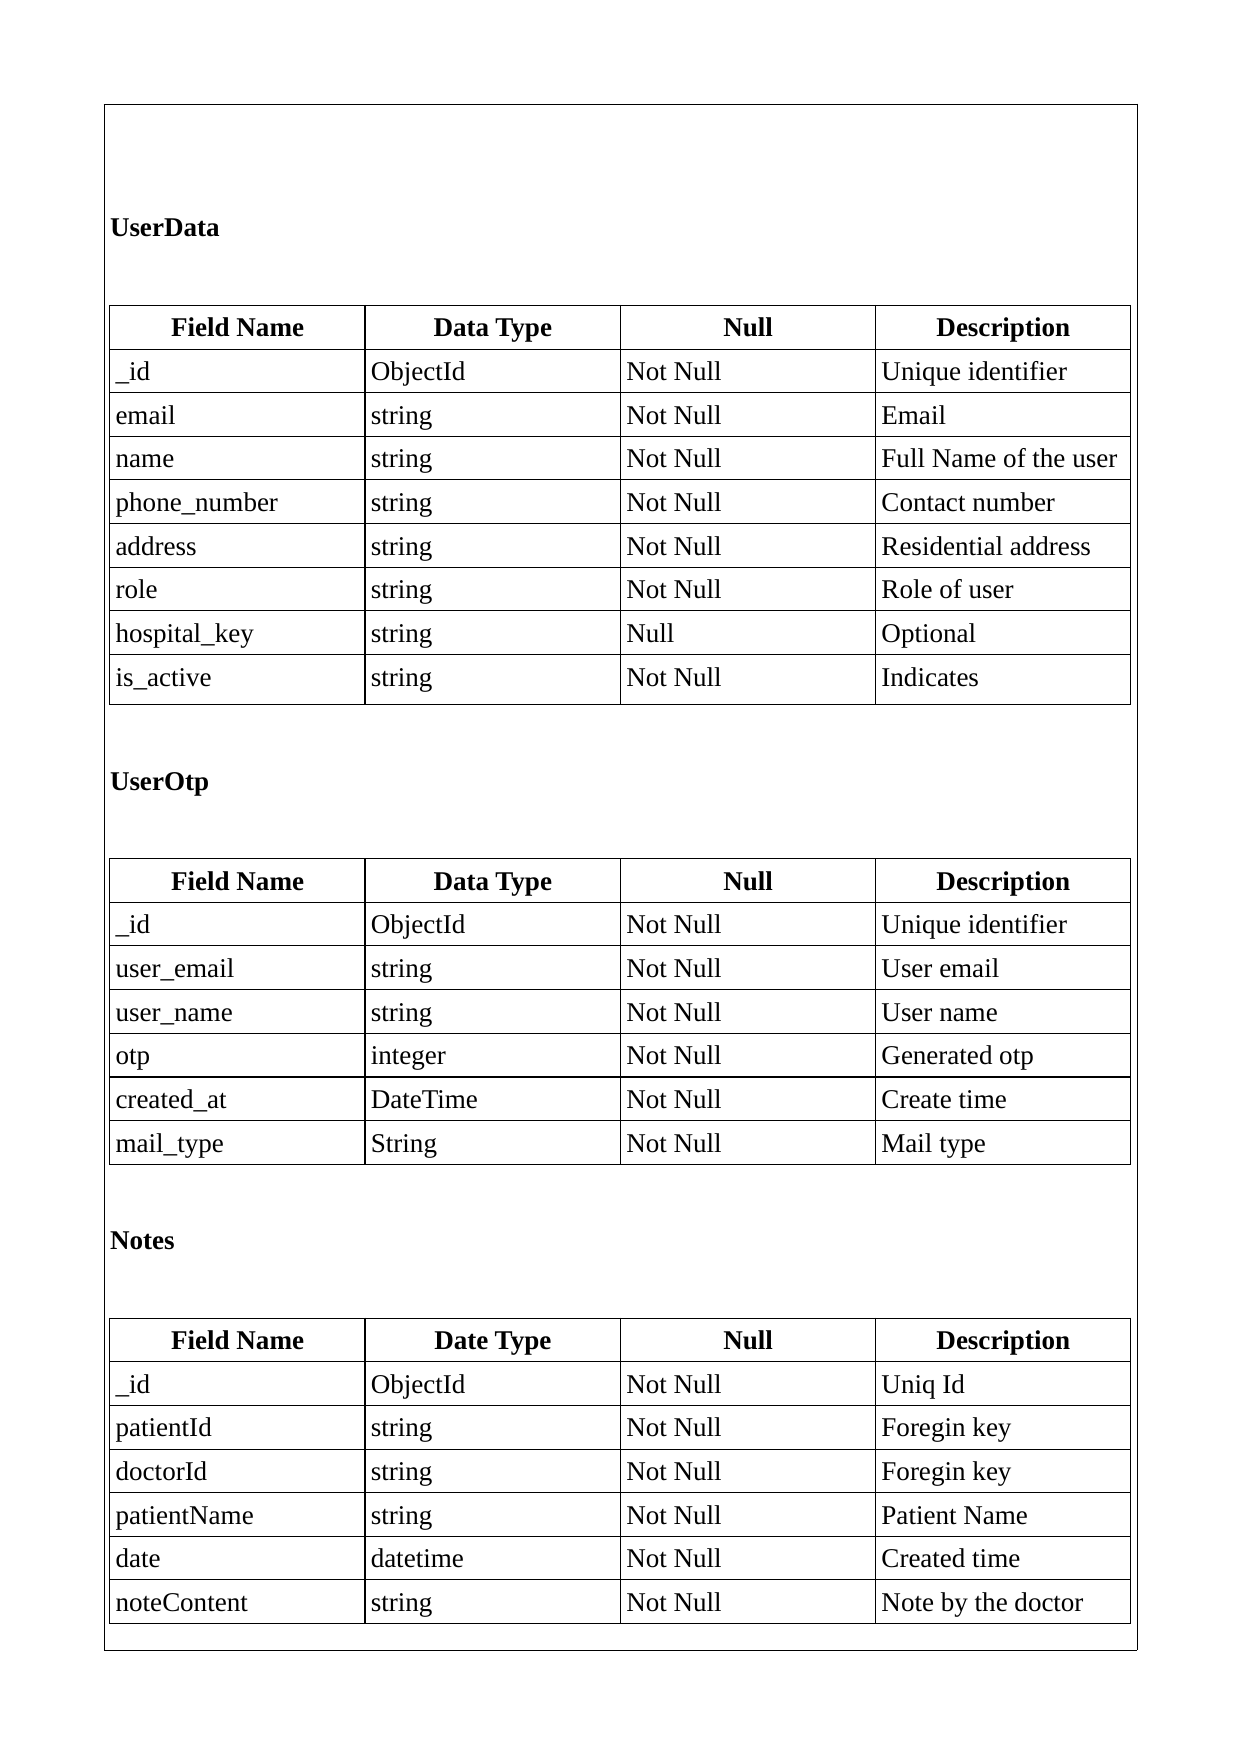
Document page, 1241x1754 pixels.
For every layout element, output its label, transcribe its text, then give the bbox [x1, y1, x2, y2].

table_cell string [366, 393, 620, 436]
table_cell ObjectId [366, 903, 620, 945]
table_cell patientId [110, 1406, 364, 1448]
table_header Description [876, 306, 1130, 348]
table_header Description [876, 859, 1130, 902]
table_cell string [366, 611, 620, 654]
text UserOtp [110, 765, 1131, 796]
table_cell string [366, 990, 620, 1033]
table_cell User name [876, 990, 1130, 1033]
table_cell created_at [110, 1078, 364, 1120]
table_cell address [110, 524, 364, 567]
table_header Data Type [366, 859, 620, 902]
table_cell string [366, 524, 620, 567]
table_cell hospital_key [110, 611, 364, 654]
table_header Field Name [110, 306, 364, 348]
table_cell integer [366, 1034, 620, 1076]
table_cell Null [621, 611, 875, 654]
table_header Description [876, 1319, 1130, 1361]
table_cell Foregin key [876, 1450, 1130, 1492]
table_cell Not Null [621, 655, 875, 704]
table_header Null [621, 306, 875, 348]
table_cell Not Null [621, 1537, 875, 1579]
table_cell Not Null [621, 1493, 875, 1536]
table_cell email [110, 393, 364, 436]
table_cell Create time [876, 1078, 1130, 1120]
table_cell string [366, 437, 620, 479]
table_cell Not Null [621, 524, 875, 567]
table_cell string [366, 1450, 620, 1492]
table_cell phone_number [110, 480, 364, 523]
table_header Field Name [110, 859, 364, 902]
table_cell Not Null [621, 1034, 875, 1076]
table_cell Unique identifier [876, 350, 1130, 392]
table_cell Residential address [876, 524, 1130, 567]
table_cell String [366, 1121, 620, 1164]
table_cell Optional [876, 611, 1130, 654]
table_cell doctorId [110, 1450, 364, 1492]
text UserData [110, 212, 1131, 243]
table_cell Generated otp [876, 1034, 1130, 1076]
table_cell otp [110, 1034, 364, 1076]
table_cell string [366, 1580, 620, 1623]
table_cell patientName [110, 1493, 364, 1536]
table_cell Email [876, 393, 1130, 436]
table_cell Not Null [621, 1580, 875, 1623]
table_cell Created time [876, 1537, 1130, 1579]
table_header Null [621, 859, 875, 902]
table_header Field Name [110, 1319, 364, 1361]
table_cell Not Null [621, 393, 875, 436]
table_cell string [366, 1406, 620, 1448]
table_cell date [110, 1537, 364, 1579]
table_cell mail_type [110, 1121, 364, 1164]
table_cell Contact number [876, 480, 1130, 523]
table_cell string [366, 655, 620, 704]
table_cell _id [110, 903, 364, 945]
table_cell Indicates [876, 655, 1130, 704]
table_cell is_active [110, 655, 364, 704]
table_cell Not Null [621, 480, 875, 523]
table_cell Unique identifier [876, 903, 1130, 945]
table_cell ObjectId [366, 350, 620, 392]
table_cell _id [110, 350, 364, 392]
table_header Null [621, 1319, 875, 1361]
table_cell user_email [110, 946, 364, 989]
table_cell string [366, 568, 620, 610]
table_cell string [366, 946, 620, 989]
table_cell role [110, 568, 364, 610]
table_header Data Type [366, 306, 620, 348]
text Notes [110, 1224, 1131, 1255]
table_cell user_name [110, 990, 364, 1033]
table_cell Not Null [621, 1450, 875, 1492]
table_cell ObjectId [366, 1362, 620, 1405]
table_header Date Type [366, 1319, 620, 1361]
table_cell Not Null [621, 1362, 875, 1405]
table_cell datetime [366, 1537, 620, 1579]
table_cell noteContent [110, 1580, 364, 1623]
table_cell Full Name of the user [876, 437, 1130, 479]
table_cell Role of user [876, 568, 1130, 610]
table_cell Foregin key [876, 1406, 1130, 1448]
table_cell Not Null [621, 1406, 875, 1448]
table_cell Patient Name [876, 1493, 1130, 1536]
table_cell Mail type [876, 1121, 1130, 1164]
table_cell DateTime [366, 1078, 620, 1120]
table_cell Not Null [621, 990, 875, 1033]
table_cell _id [110, 1362, 364, 1405]
table_cell string [366, 1493, 620, 1536]
table_cell Uniq Id [876, 1362, 1130, 1405]
table_cell name [110, 437, 364, 479]
table_cell Note by the doctor [876, 1580, 1130, 1623]
table_cell Not Null [621, 568, 875, 610]
table_cell string [366, 480, 620, 523]
table_cell Not Null [621, 1078, 875, 1120]
table_cell Not Null [621, 1121, 875, 1164]
table_cell Not Null [621, 903, 875, 945]
table_cell Not Null [621, 437, 875, 479]
table_cell User email [876, 946, 1130, 989]
table_cell Not Null [621, 350, 875, 392]
table_cell Not Null [621, 946, 875, 989]
